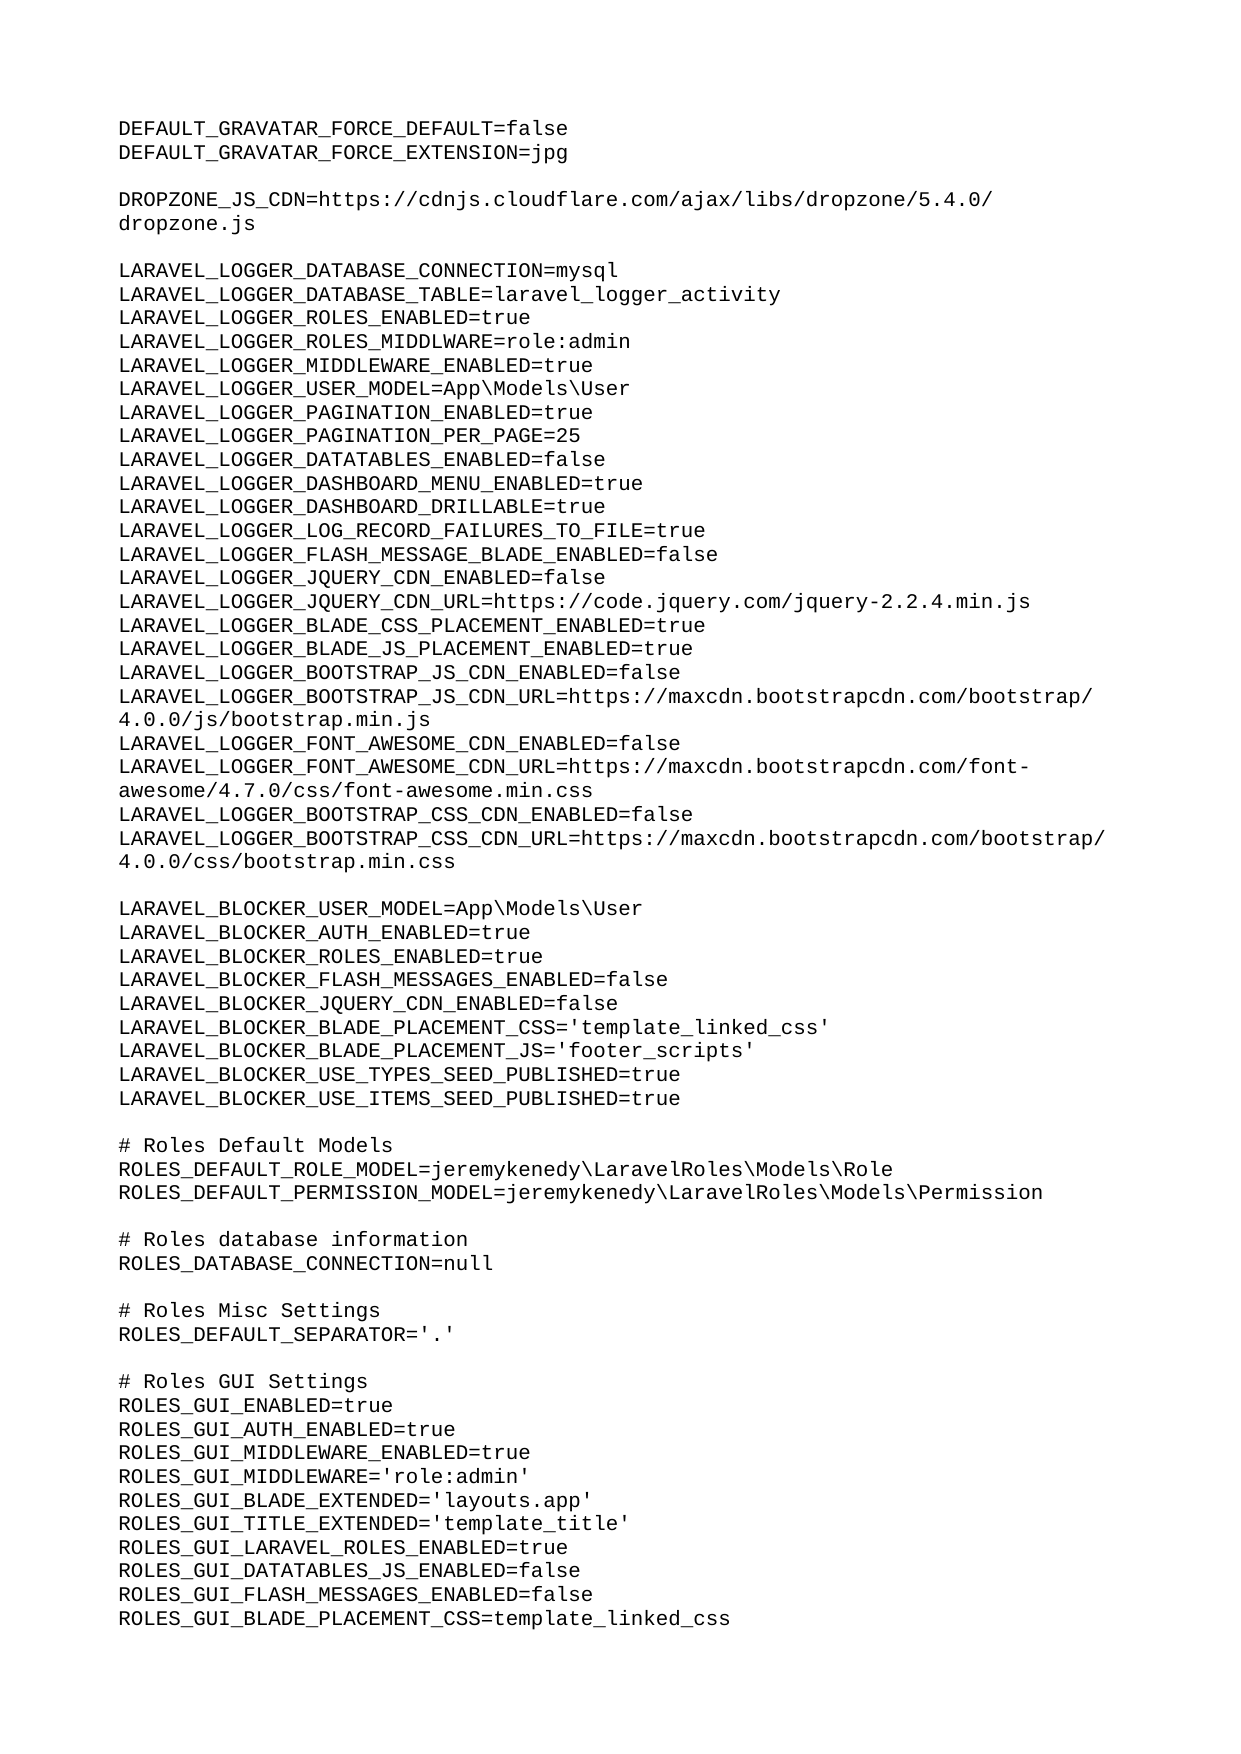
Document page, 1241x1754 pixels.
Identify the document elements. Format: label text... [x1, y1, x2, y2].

text ROLES_DEFAULT_PERMISSION_MODEL=jeremykenedy\LaravelRoles\Models\Permission [118, 1182, 1122, 1206]
text ROLES_GUI_BLADE_EXTENDED='layouts.app' [118, 1489, 1122, 1513]
text LARAVEL_BLOCKER_AUTH_ENABLED=true [118, 922, 1122, 946]
text LARAVEL_LOGGER_DATATABLES_ENABLED=false [118, 449, 1122, 473]
text ROLES_GUI_LARAVEL_ROLES_ENABLED=true [118, 1537, 1122, 1561]
text LARAVEL_LOGGER_BOOTSTRAP_JS_CDN_ENABLED=false [118, 662, 1122, 686]
text LARAVEL_LOGGER_LOG_RECORD_FAILURES_TO_FILE=true [118, 520, 1122, 544]
text LARAVEL_LOGGER_DATABASE_TABLE=laravel_logger_activity [118, 284, 1122, 307]
text LARAVEL_BLOCKER_JQUERY_CDN_ENABLED=false [118, 993, 1122, 1017]
text LARAVEL_LOGGER_BOOTSTRAP_JS_CDN_URL=https://maxcdn.bootstrapcdn.com/bootstrap/4.0.0/js/bootstrap.min.js [118, 686, 1122, 733]
text # Roles Misc Settings [118, 1300, 1122, 1324]
text LARAVEL_LOGGER_BLADE_CSS_PLACEMENT_ENABLED=true [118, 615, 1122, 638]
text LARAVEL_LOGGER_JQUERY_CDN_ENABLED=false [118, 567, 1122, 591]
text LARAVEL_LOGGER_FONT_AWESOME_CDN_ENABLED=false [118, 733, 1122, 757]
text LARAVEL_BLOCKER_USE_ITEMS_SEED_PUBLISHED=true [118, 1088, 1122, 1111]
text LARAVEL_LOGGER_JQUERY_CDN_URL=https://code.jquery.com/jquery-2.2.4.min.js [118, 591, 1122, 615]
text ROLES_DEFAULT_SEPARATOR='.' [118, 1324, 1122, 1348]
text LARAVEL_LOGGER_USER_MODEL=App\Models\User [118, 378, 1122, 402]
text LARAVEL_LOGGER_ROLES_ENABLED=true [118, 307, 1122, 331]
text DEFAULT_GRAVATAR_FORCE_DEFAULT=false [118, 118, 1122, 142]
text # Roles Default Models [118, 1135, 1122, 1158]
text DROPZONE_JS_CDN=https://cdnjs.cloudflare.com/ajax/libs/dropzone/5.4.0/dropzone.js [118, 189, 1122, 236]
text # Roles GUI Settings [118, 1371, 1122, 1395]
text ROLES_GUI_DATATABLES_JS_ENABLED=false [118, 1561, 1122, 1584]
text LARAVEL_LOGGER_BOOTSTRAP_CSS_CDN_ENABLED=false [118, 804, 1122, 827]
text LARAVEL_BLOCKER_ROLES_ENABLED=true [118, 946, 1122, 969]
text LARAVEL_LOGGER_BLADE_JS_PLACEMENT_ENABLED=true [118, 638, 1122, 662]
text DEFAULT_GRAVATAR_FORCE_EXTENSION=jpg [118, 142, 1122, 165]
text LARAVEL_LOGGER_MIDDLEWARE_ENABLED=true [118, 354, 1122, 378]
text LARAVEL_BLOCKER_BLADE_PLACEMENT_CSS='template_linked_css' [118, 1017, 1122, 1040]
text ROLES_GUI_FLASH_MESSAGES_ENABLED=false [118, 1584, 1122, 1608]
text LARAVEL_LOGGER_FONT_AWESOME_CDN_URL=https://maxcdn.bootstrapcdn.com/font-awesome/4.7.0/css/font-awesome.min.css [118, 757, 1122, 804]
text LARAVEL_LOGGER_PAGINATION_ENABLED=true [118, 402, 1122, 426]
text LARAVEL_LOGGER_PAGINATION_PER_PAGE=25 [118, 426, 1122, 449]
text # Roles database information [118, 1229, 1122, 1253]
text ROLES_GUI_TITLE_EXTENDED='template_title' [118, 1513, 1122, 1537]
text LARAVEL_BLOCKER_FLASH_MESSAGES_ENABLED=false [118, 969, 1122, 993]
text ROLES_GUI_ENABLED=true [118, 1395, 1122, 1419]
text ROLES_GUI_AUTH_ENABLED=true [118, 1419, 1122, 1442]
text LARAVEL_LOGGER_DATABASE_CONNECTION=mysql [118, 260, 1122, 284]
text LARAVEL_LOGGER_DASHBOARD_DRILLABLE=true [118, 496, 1122, 520]
text LARAVEL_BLOCKER_USER_MODEL=App\Models\User [118, 898, 1122, 922]
text ROLES_DEFAULT_ROLE_MODEL=jeremykenedy\LaravelRoles\Models\Role [118, 1158, 1122, 1182]
text LARAVEL_BLOCKER_BLADE_PLACEMENT_JS='footer_scripts' [118, 1040, 1122, 1064]
text ROLES_DATABASE_CONNECTION=null [118, 1253, 1122, 1277]
text LARAVEL_LOGGER_DASHBOARD_MENU_ENABLED=true [118, 473, 1122, 496]
text LARAVEL_LOGGER_ROLES_MIDDLWARE=role:admin [118, 331, 1122, 354]
text LARAVEL_LOGGER_FLASH_MESSAGE_BLADE_ENABLED=false [118, 544, 1122, 567]
text LARAVEL_LOGGER_BOOTSTRAP_CSS_CDN_URL=https://maxcdn.bootstrapcdn.com/bootstrap/4.0.0/css/bootstrap.min.css [118, 827, 1122, 875]
text LARAVEL_BLOCKER_USE_TYPES_SEED_PUBLISHED=true [118, 1064, 1122, 1088]
text ROLES_GUI_MIDDLEWARE='role:admin' [118, 1466, 1122, 1489]
text ROLES_GUI_MIDDLEWARE_ENABLED=true [118, 1442, 1122, 1466]
text ROLES_GUI_BLADE_PLACEMENT_CSS=template_linked_css [118, 1608, 1122, 1631]
